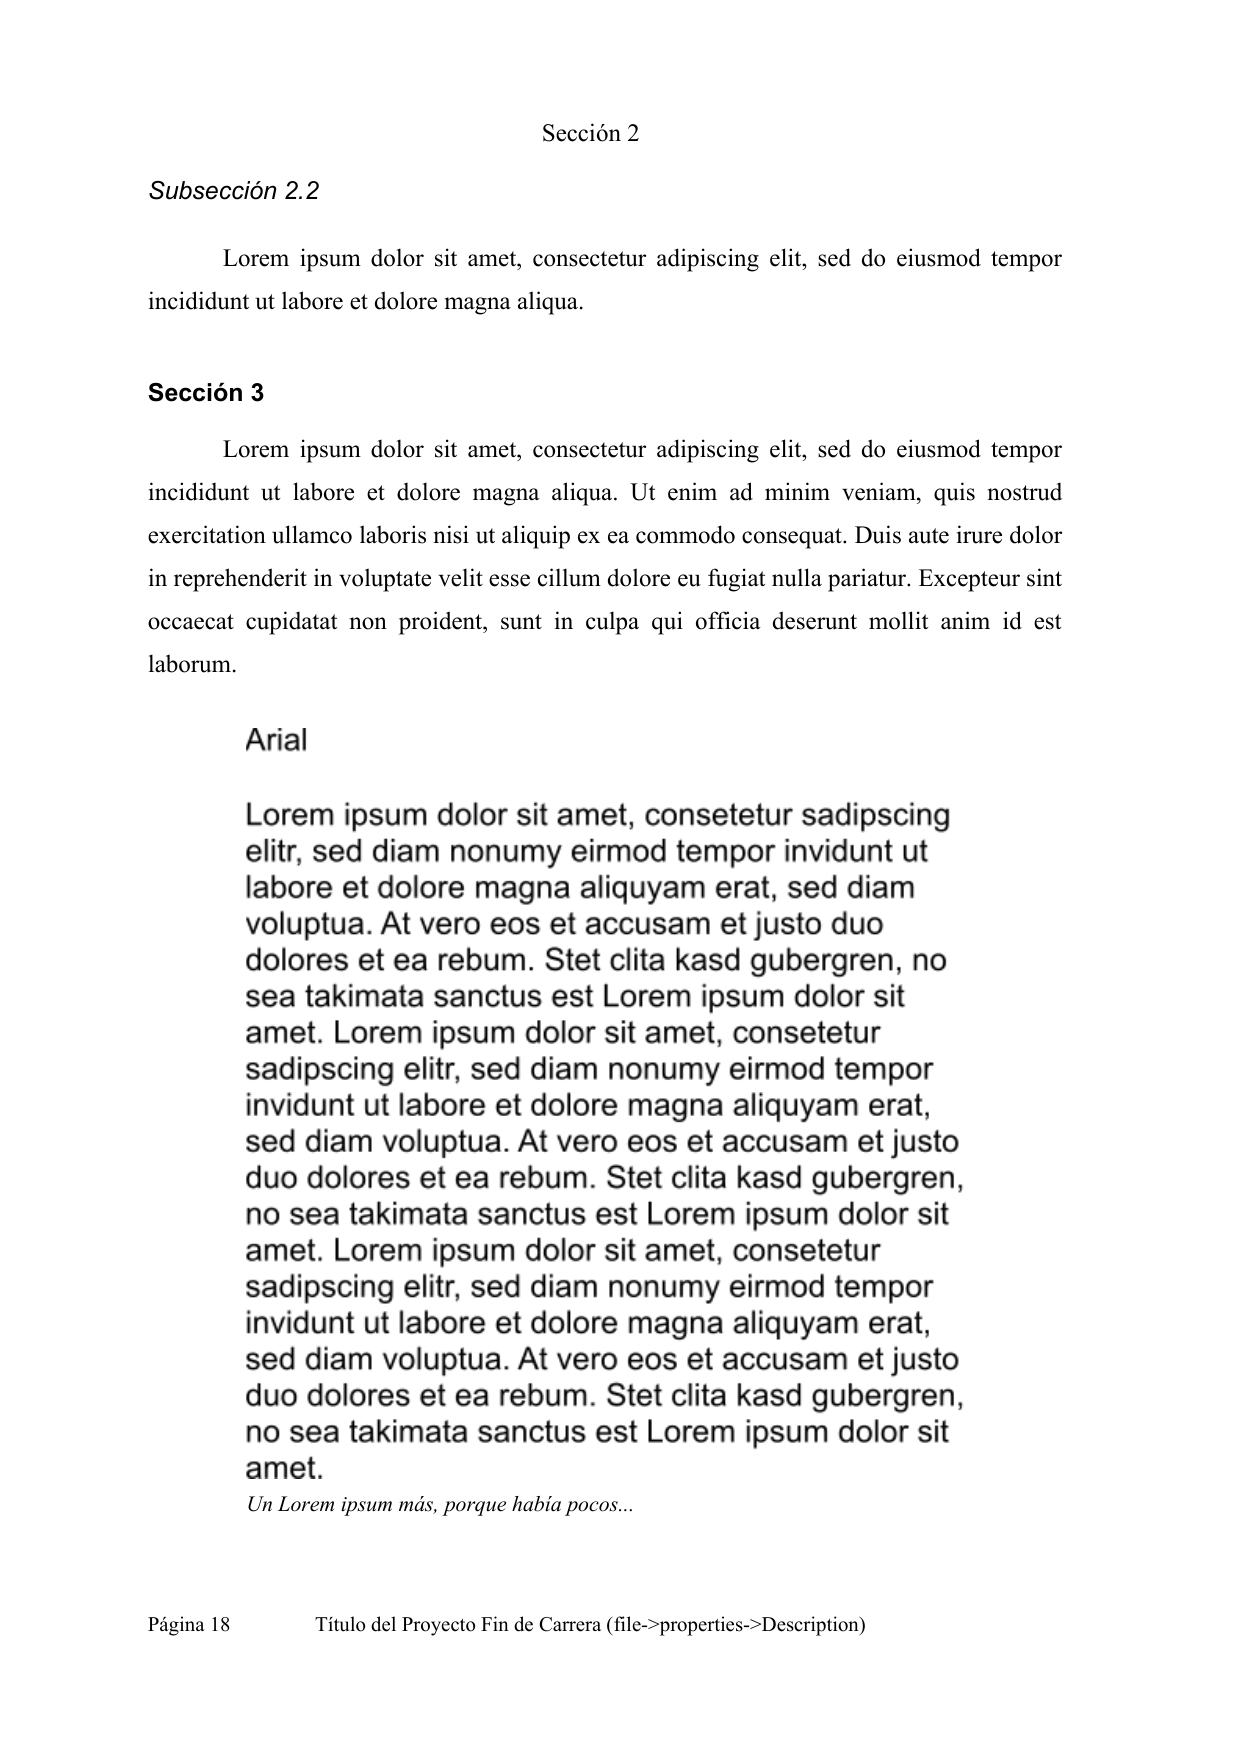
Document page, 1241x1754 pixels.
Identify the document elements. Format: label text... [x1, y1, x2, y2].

picture [246, 728, 965, 1479]
text Lorem ipsum dolor sit amet, consectetur adipiscing elit, sed do eiusmod tempor incididunt ut labore et dolore magna aliqua. Ut enim ad minim veniam, quis nostrud exercitation ullamco laboris nisi ut aliquip ex ea commodo consequat. Duis aute irure dolor in reprehenderit in voluptate velit esse cillum dolore eu fugiat nulla pariatur. Excepteur sint occaecat cupidatat non proident, sunt in culpa qui officia deserunt mollit anim id est laborum. [148, 434, 1063, 678]
subtitle Sección 3 [148, 378, 1063, 407]
text Un Lorem ipsum más, porque había pocos... [246, 1479, 965, 1516]
subtitle Subsección 2.2 [148, 176, 1063, 205]
text Lorem ipsum dolor sit amet, consectetur adipiscing elit, sed do eiusmod tempor incididunt ut labore et dolore magna aliqua. [148, 243, 1063, 315]
